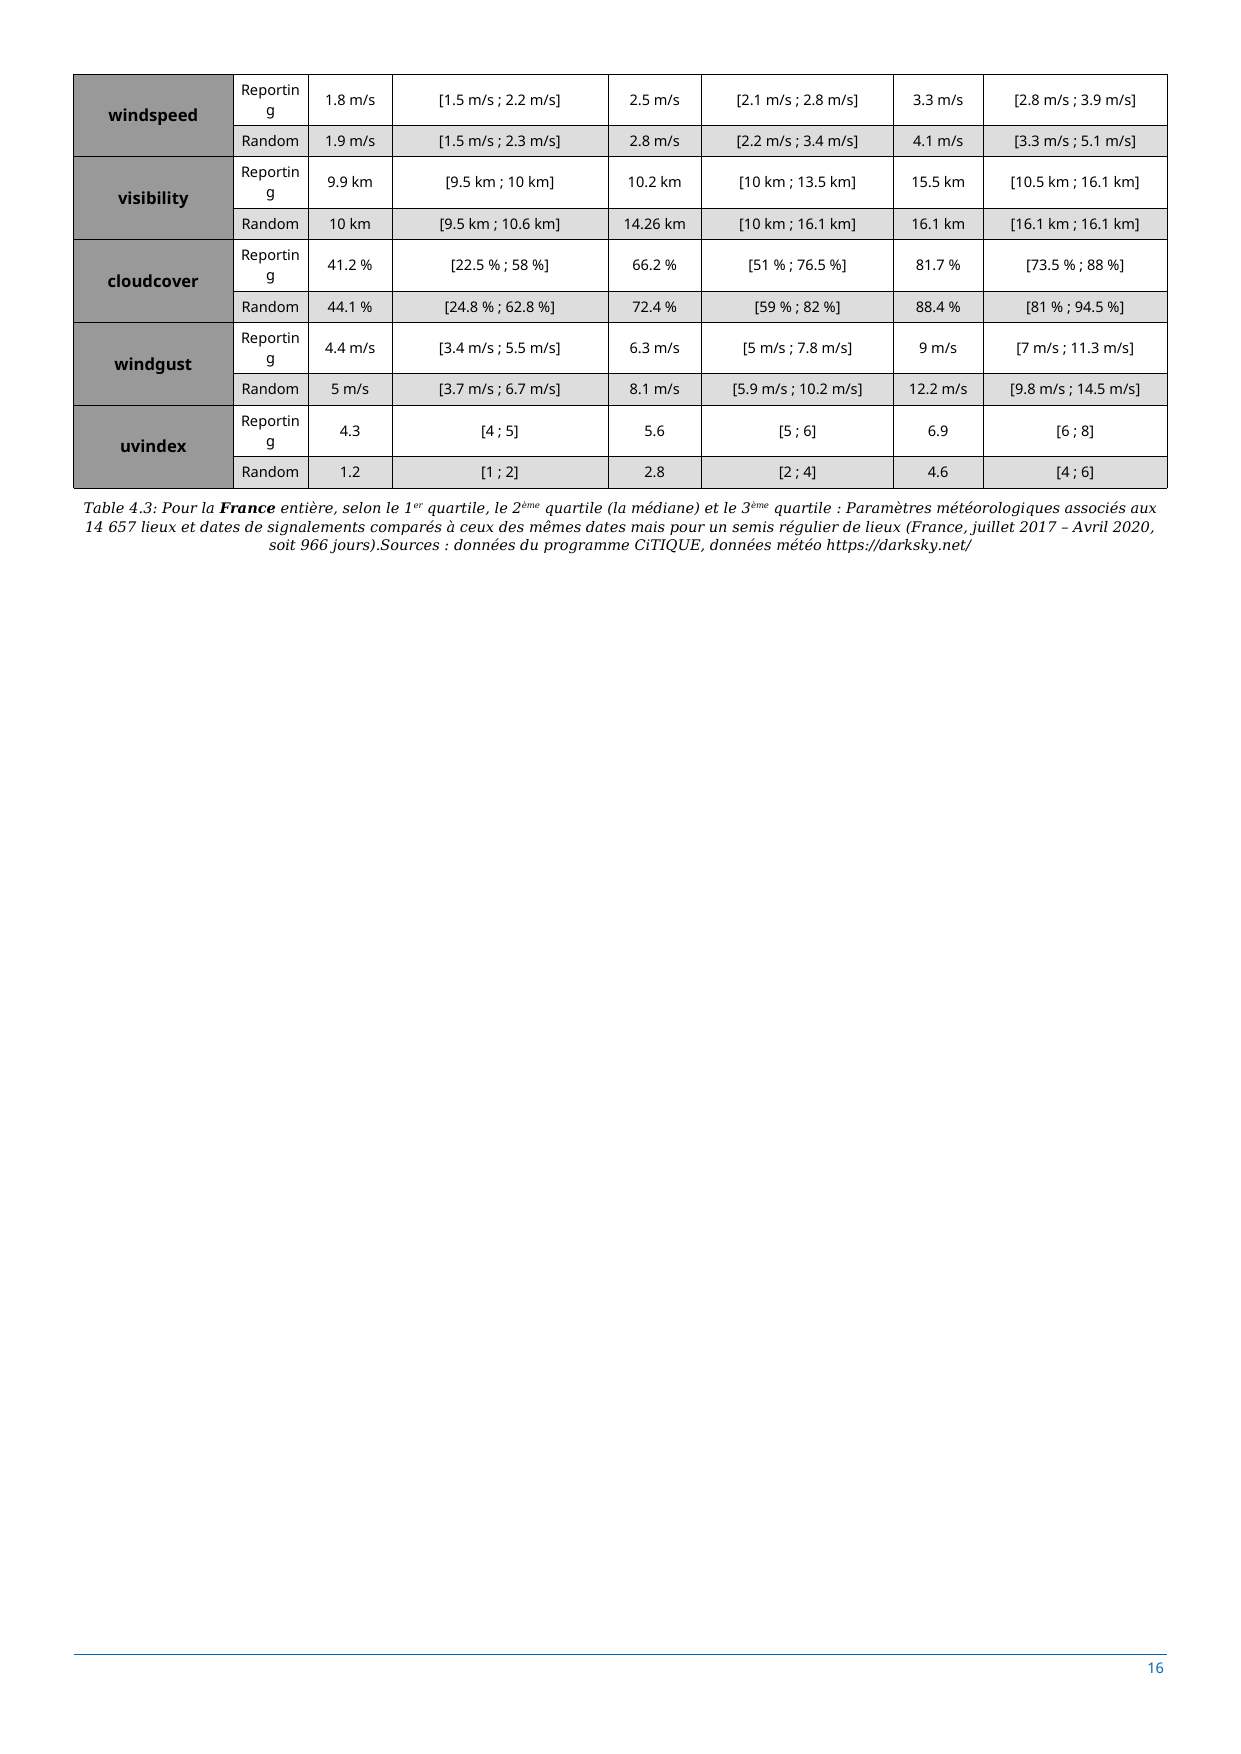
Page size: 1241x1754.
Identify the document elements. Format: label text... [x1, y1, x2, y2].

table_cell [10 km ; 16.1 km] [702, 209, 893, 239]
table_cell 14.26 km [609, 209, 701, 239]
table_cell 9.9 km [309, 157, 392, 208]
table_cell [1.5 m/s ; 2.3 m/s] [393, 126, 608, 156]
table_cell 81.7 % [894, 240, 983, 291]
table_cell [16.1 km ; 16.1 km] [984, 209, 1167, 239]
table_cell [3.7 m/s ; 6.7 m/s] [393, 374, 608, 405]
table_cell [9.5 km ; 10 km] [393, 157, 608, 208]
table_cell Reporting [234, 323, 308, 373]
table_cell [10.5 km ; 16.1 km] [984, 157, 1167, 208]
table_cell [2.1 m/s ; 2.8 m/s] [702, 75, 893, 125]
table_cell [73.5 % ; 88 %] [984, 240, 1167, 291]
table_cell 6.3 m/s [609, 323, 701, 373]
table_cell [10 km ; 13.5 km] [702, 157, 893, 208]
table_cell Random [234, 126, 308, 156]
table_cell Random [234, 292, 308, 322]
table_cell 41.2 % [309, 240, 392, 291]
table_cell 4.6 [894, 457, 983, 488]
table_cell 66.2 % [609, 240, 701, 291]
table_cell [4 ; 6] [984, 457, 1167, 488]
table_cell 6.9 [894, 406, 983, 456]
table_cell 2.5 m/s [609, 75, 701, 125]
table_cell [3.4 m/s ; 5.5 m/s] [393, 323, 608, 373]
table_cell Reporting [234, 75, 308, 125]
table_cell 10.2 km [609, 157, 701, 208]
table_cell Random [234, 457, 308, 488]
table_cell Reporting [234, 406, 308, 456]
table_cell [5.9 m/s ; 10.2 m/s] [702, 374, 893, 405]
table_cell 1.8 m/s [309, 75, 392, 125]
table_cell [5 ; 6] [702, 406, 893, 456]
table_cell 2.8 m/s [609, 126, 701, 156]
table_cell uvindex [74, 406, 233, 488]
table_cell [7 m/s ; 11.3 m/s] [984, 323, 1167, 373]
table_cell [4 ; 5] [393, 406, 608, 456]
table_cell 15.5 km [894, 157, 983, 208]
table_cell [2 ; 4] [702, 457, 893, 488]
table_cell 4.4 m/s [309, 323, 392, 373]
table_cell [6 ; 8] [984, 406, 1167, 456]
table_cell 4.3 [309, 406, 392, 456]
table_cell Reporting [234, 157, 308, 208]
table_cell [5 m/s ; 7.8 m/s] [702, 323, 893, 373]
table_cell [1.5 m/s ; 2.2 m/s] [393, 75, 608, 125]
table_cell Reporting [234, 240, 308, 291]
table_cell windspeed [74, 75, 233, 156]
table_cell 3.3 m/s [894, 75, 983, 125]
table_cell [22.5 % ; 58 %] [393, 240, 608, 291]
table_cell 8.1 m/s [609, 374, 701, 405]
table_cell [9.8 m/s ; 14.5 m/s] [984, 374, 1167, 405]
table_cell [24.8 % ; 62.8 %] [393, 292, 608, 322]
table_cell 10 km [309, 209, 392, 239]
table_cell [2.8 m/s ; 3.9 m/s] [984, 75, 1167, 125]
table_cell visibility [74, 157, 233, 239]
table_cell 44.1 % [309, 292, 392, 322]
table_cell [1 ; 2] [393, 457, 608, 488]
table_cell Random [234, 374, 308, 405]
table_cell 4.1 m/s [894, 126, 983, 156]
table_cell 1.2 [309, 457, 392, 488]
table_cell 16.1 km [894, 209, 983, 239]
table_cell [59 % ; 82 %] [702, 292, 893, 322]
table_cell 1.9 m/s [309, 126, 392, 156]
table_cell 5.6 [609, 406, 701, 456]
table_cell 72.4 % [609, 292, 701, 322]
table_cell [2.2 m/s ; 3.4 m/s] [702, 126, 893, 156]
table_cell [51 % ; 76.5 %] [702, 240, 893, 291]
table_cell [9.5 km ; 10.6 km] [393, 209, 608, 239]
table_cell Random [234, 209, 308, 239]
table_cell [3.3 m/s ; 5.1 m/s] [984, 126, 1167, 156]
table_cell windgust [74, 323, 233, 405]
table_cell 88.4 % [894, 292, 983, 322]
text Table 4.3: Pour la France entière, selon le 1er quartile, le 2ème quartile (la médiane) et le 3ème quartile : Paramètres météorologiques associés aux 14 657 lieux et dates de signalements comparés à ceux des mêmes dates mais pour un semis régulier de lieux (France, juillet 2017 – Avril 2020, soit 966 jours).Sources : données du programme CiTIQUE, données météo https://darksky.net/ [73, 500, 1167, 554]
table_cell 2.8 [609, 457, 701, 488]
table_cell 12.2 m/s [894, 374, 983, 405]
table_cell cloudcover [74, 240, 233, 322]
table_cell 5 m/s [309, 374, 392, 405]
table_cell [81 % ; 94.5 %] [984, 292, 1167, 322]
table_cell 9 m/s [894, 323, 983, 373]
